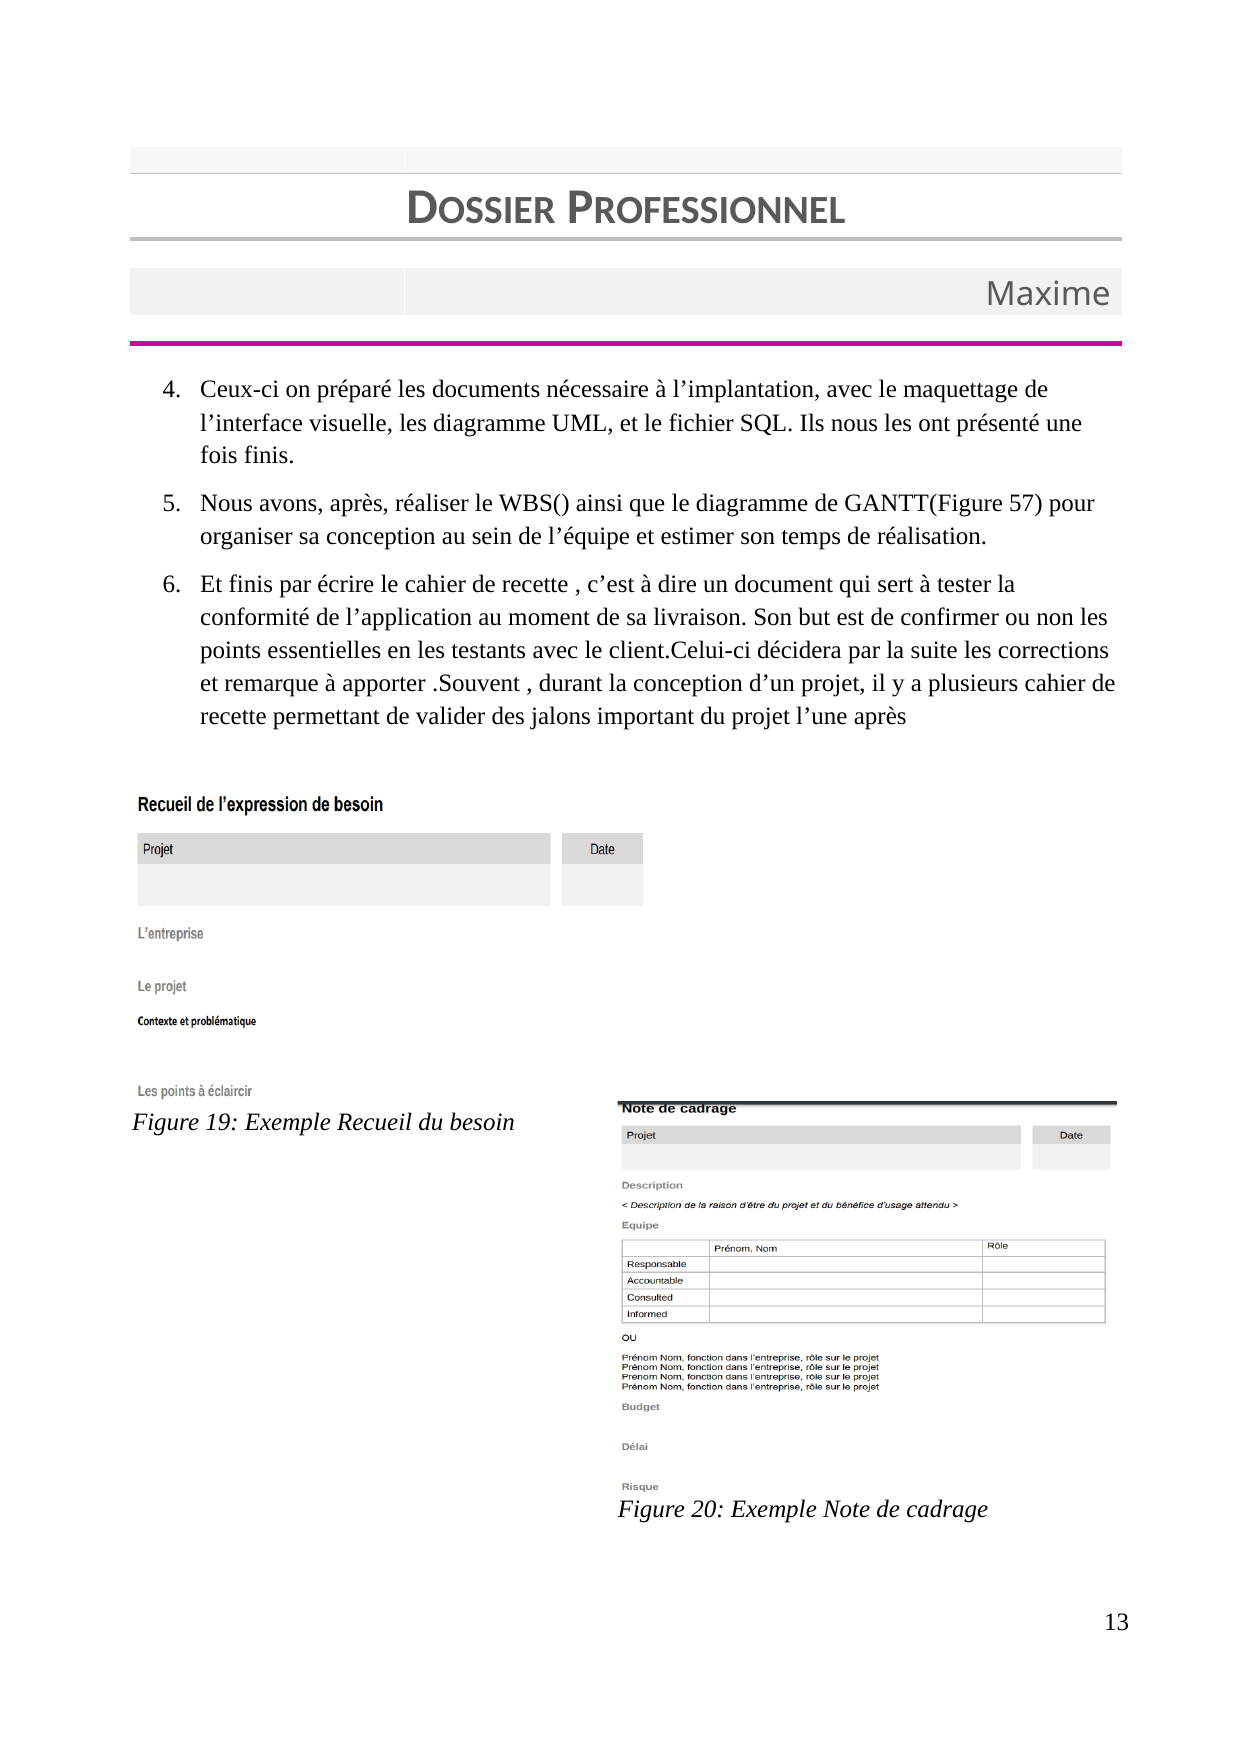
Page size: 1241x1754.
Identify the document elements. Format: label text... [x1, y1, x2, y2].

text Figure 19: Exemple Recueil du besoin [132, 1108, 617, 1136]
picture [131, 786, 1117, 1494]
list Nous avons, après, réaliser le WBS() ainsi que le diagramme de GANTT(Figure 57) pour organiser sa conception au sein de l’équipe et estimer son temps de réalisation. [162, 488, 1123, 550]
list Et finis par écrire le cahier de recette , c’est à dire un document qui sert à tester la conformité de l’application au moment de sa livraison. Son but est de confirmer ou non les points essentielles en les testants avec le client.Celui-ci décidera par la suite les corrections et remarque à apporter .Souvent , durant la conception d’un projet, il y a plusieurs cahier de recette permettant de valider des jalons important du projet l’une après [162, 569, 1123, 763]
list Ceux-ci on préparé les documents nécessaire à l’implantation, avec le maquettage de l’interface visuelle, les diagramme UML, et le fichier SQL. Ils nous les ont présenté une fois finis. [162, 374, 1123, 469]
text Figure 20: Exemple Note de cadrage [618, 1494, 1117, 1522]
